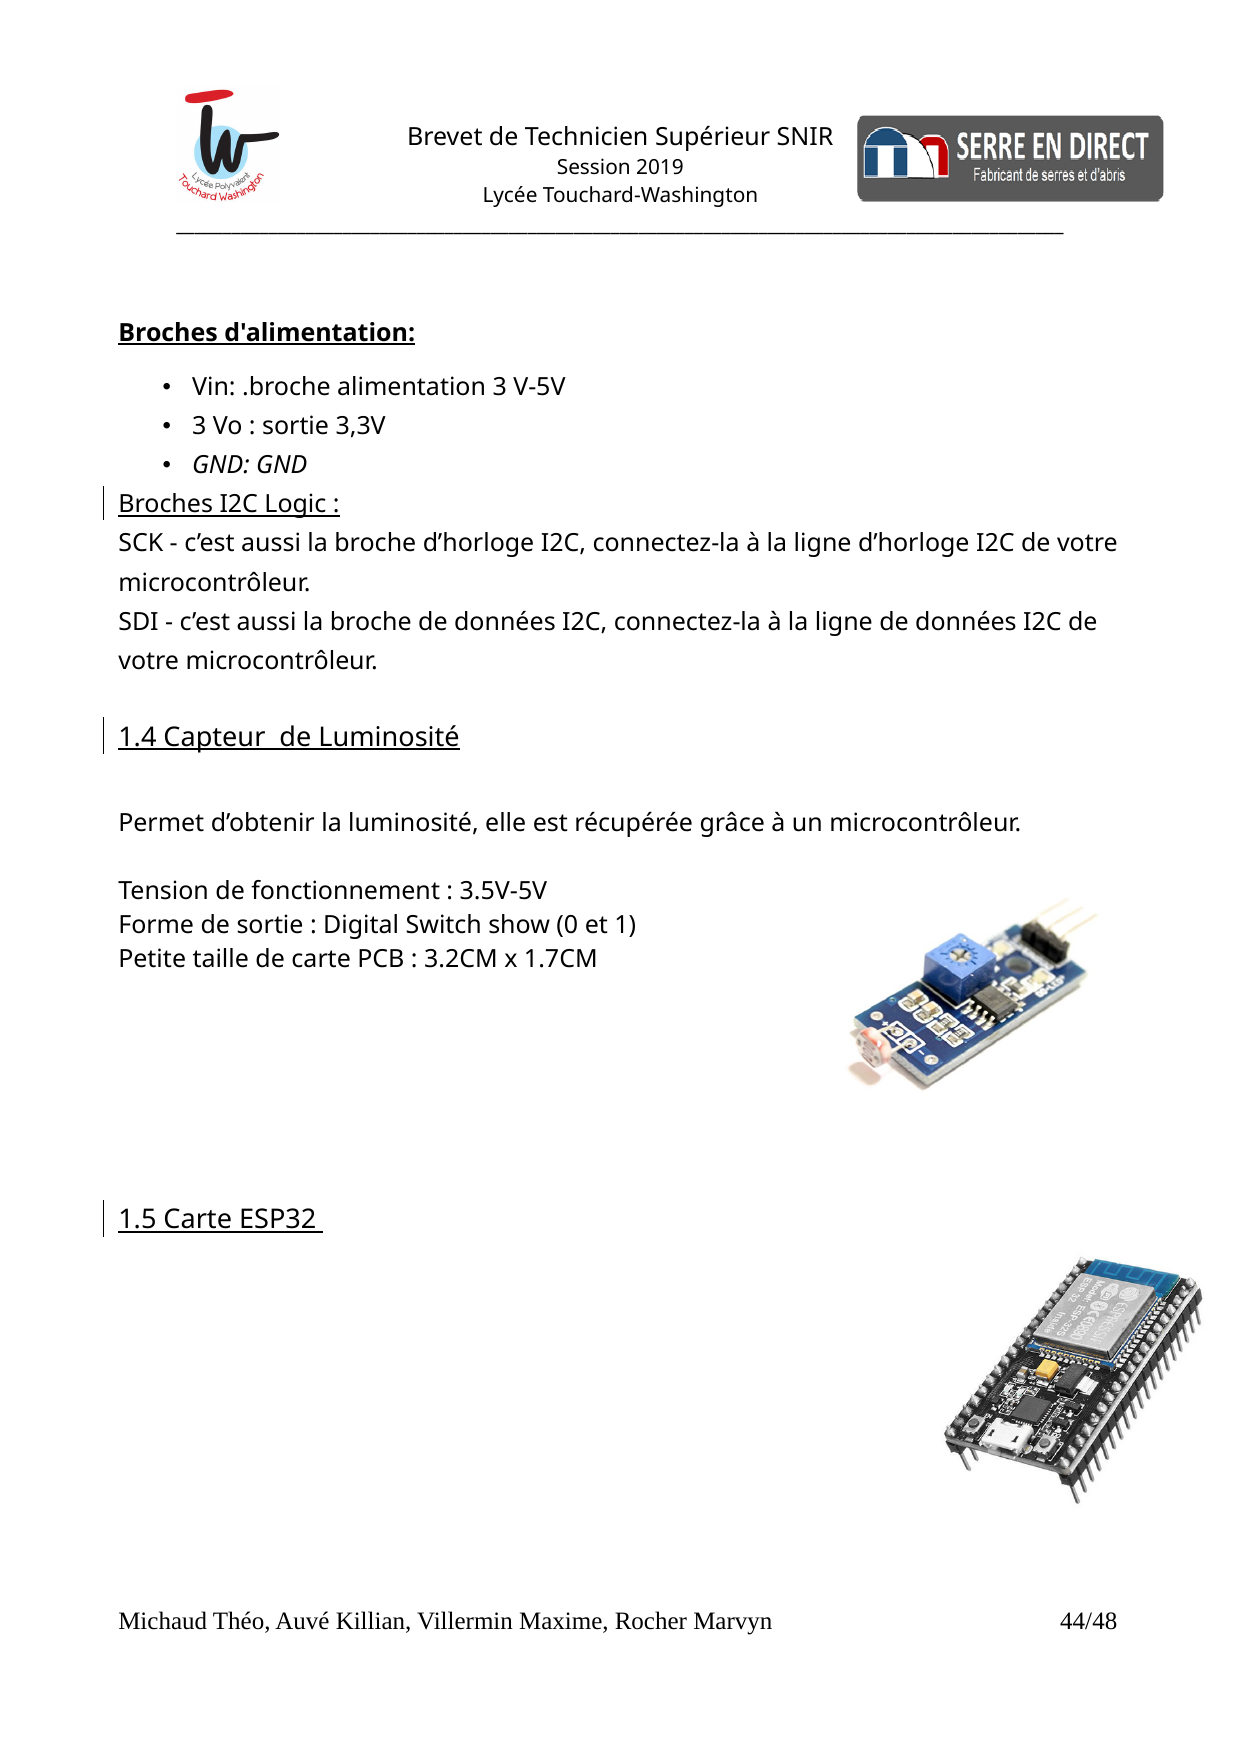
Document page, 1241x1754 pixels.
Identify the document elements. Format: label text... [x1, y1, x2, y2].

picture [927, 1223, 1210, 1524]
text Tension de fonctionnement : 3.5V-5V [118, 873, 839, 907]
text Permet d’obtenir la luminosité, elle est récupérée grâce à un microcontrôleur. [118, 805, 1122, 839]
text Petite taille de carte PCB : 3.2CM x 1.7CM [118, 941, 839, 975]
list GND: GND [162, 447, 1122, 481]
picture [839, 857, 1104, 1122]
subtitle 1.4 Capteur de Luminosité [118, 717, 1122, 754]
picture [176, 86, 281, 203]
text Broches d'alimentation: [118, 314, 1122, 349]
list Vin: .broche alimentation 3 V-5V [162, 368, 1122, 402]
text Forme de sortie : Digital Switch show (0 et 1) [118, 907, 839, 941]
text Broches I2C Logic : SCK - c’est aussi la broche d’horloge I2C, connectez-la à la ligne d’horloge I2C de votre microcontrôleur. SDI - c’est aussi la broche de données I2C, connectez-la à la ligne de données I2C de votre microcontrôleur. [118, 486, 1122, 677]
subtitle 1.5 Carte ESP32 [118, 1200, 1122, 1237]
picture [852, 113, 1167, 206]
list 3 Vo : sortie 3,3V [162, 407, 1122, 442]
